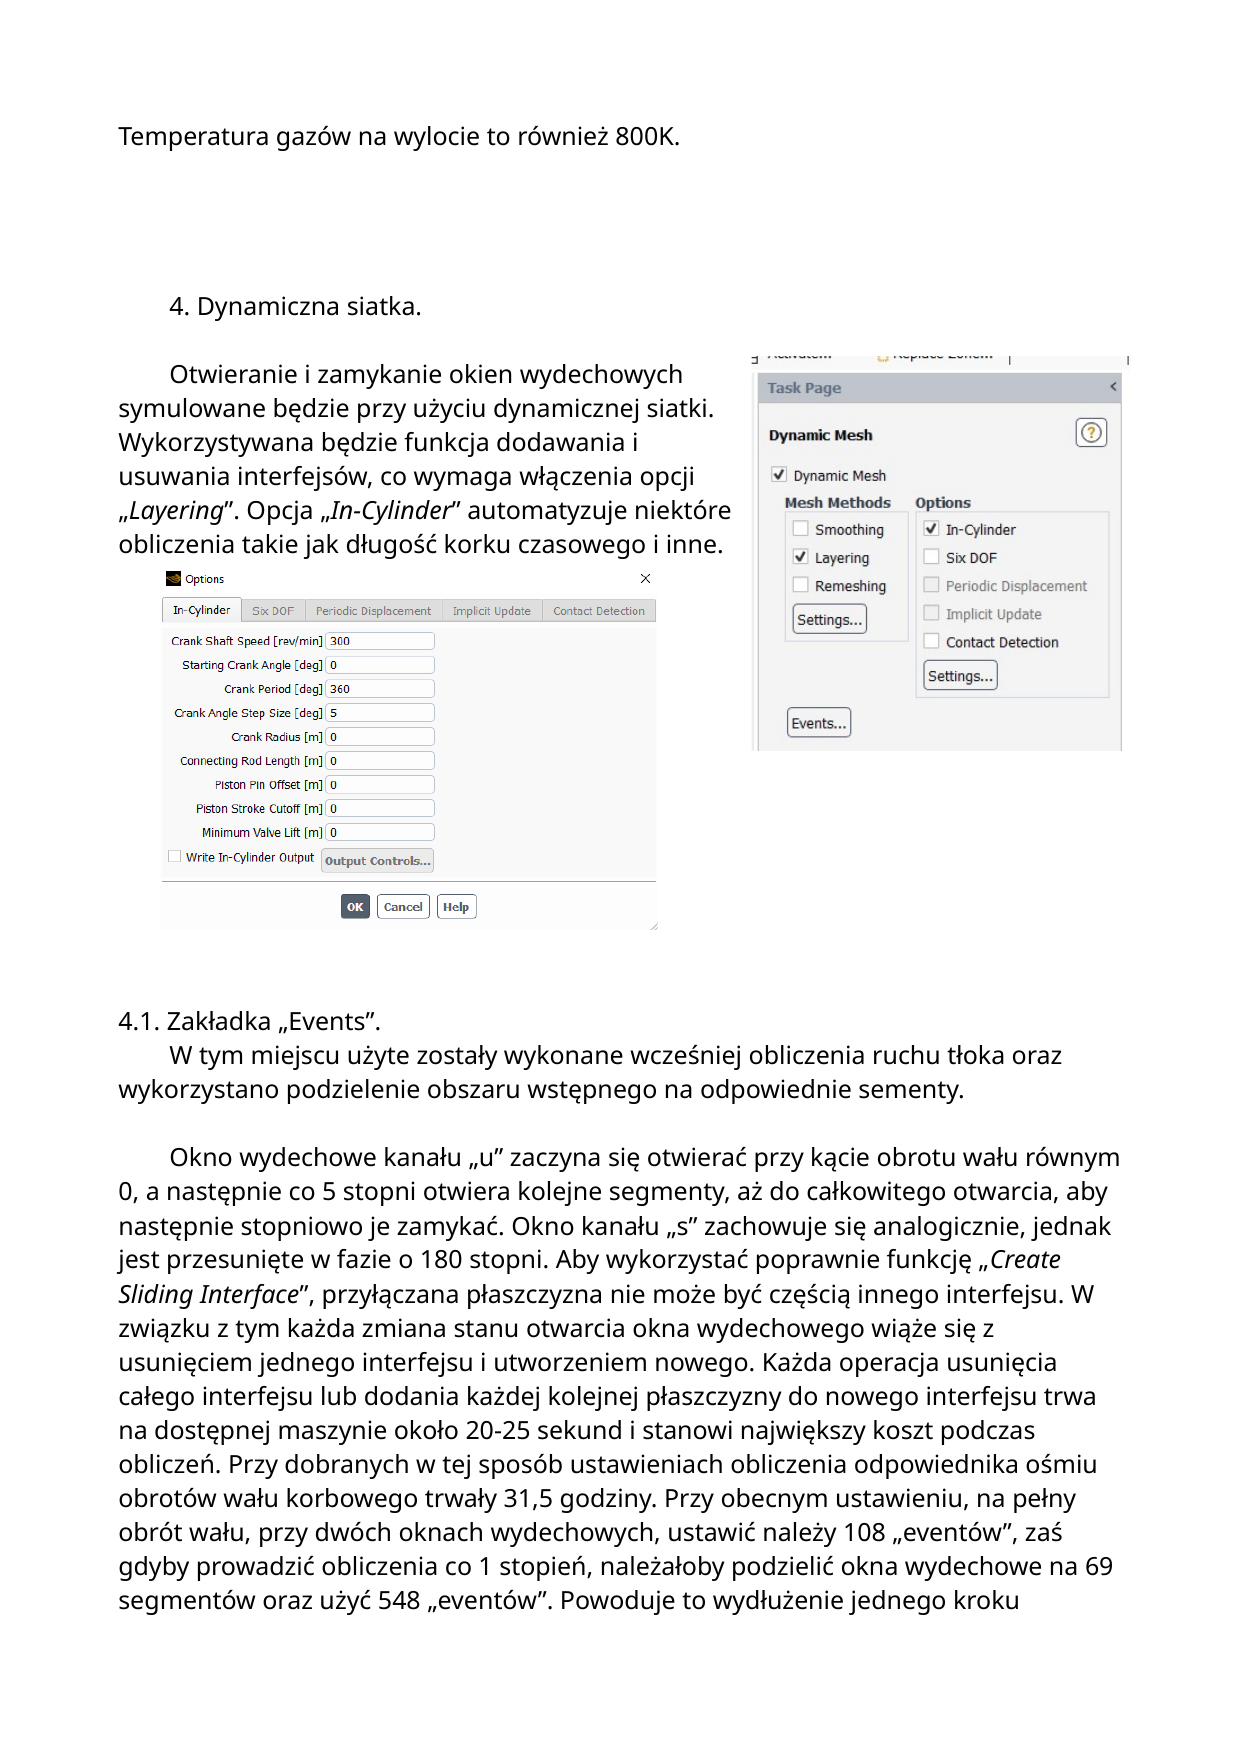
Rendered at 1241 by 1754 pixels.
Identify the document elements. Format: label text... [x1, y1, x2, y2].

text 4.1. Zakładka „Events”. [118, 1004, 1122, 1038]
text Temperatura gazów na wylocie to również 800K. [118, 118, 1122, 152]
text Otwieranie i zamykanie okien wydechowych symulowane będzie przy użyciu dynamicznej siatki. Wykorzystywana będzie funkcja dodawania i usuwania interfejsów, co wymaga włączenia opcji „Layering”. Opcja „In-Cylinder” automatyzuje niektóre obliczenia takie jak długość korku czasowego i inne. [118, 357, 751, 561]
text W tym miejscu użyte zostały wykonane wcześniej obliczenia ruchu tłoka oraz wykorzystano podzielenie obszaru wstępnego na odpowiednie sementy. [118, 1038, 1122, 1106]
text Okno wydechowe kanału „u” zaczyna się otwierać przy kącie obrotu wału równym 0, a następnie co 5 stopni otwiera kolejne segmenty, aż do całkowitego otwarcia, aby następnie stopniowo je zamykać. Okno kanału „s” zachowuje się analogicznie, jednak jest przesunięte w fazie o 180 stopni. Aby wykorzystać poprawnie funkcję „Create Sliding Interface”, przyłączana płaszczyzna nie może być częścią innego interfejsu. W związku z tym każda zmiana stanu otwarcia okna wydechowego wiąże się z usunięciem jednego interfejsu i utworzeniem nowego. Każda operacja usunięcia całego interfejsu lub dodania każdej kolejnej płaszczyzny do nowego interfejsu trwa na dostępnej maszynie około 20-25 sekund i stanowi największy koszt podczas obliczeń. Przy dobranych w tej sposób ustawieniach obliczenia odpowiednika ośmiu obrotów wału korbowego trwały 31,5 godziny. Przy obecnym ustawieniu, na pełny obrót wału, przy dwóch oknach wydechowych, ustawić należy 108 „eventów”, zaś gdyby prowadzić obliczenia co 1 stopień, należałoby podzielić okna wydechowe na 69 segmentów oraz użyć 548 „eventów”. Powoduje to wydłużenie jednego kroku [118, 1140, 1122, 1617]
picture [160, 565, 658, 930]
text 4. Dynamiczna siatka. [118, 288, 1122, 322]
picture [751, 356, 1131, 751]
